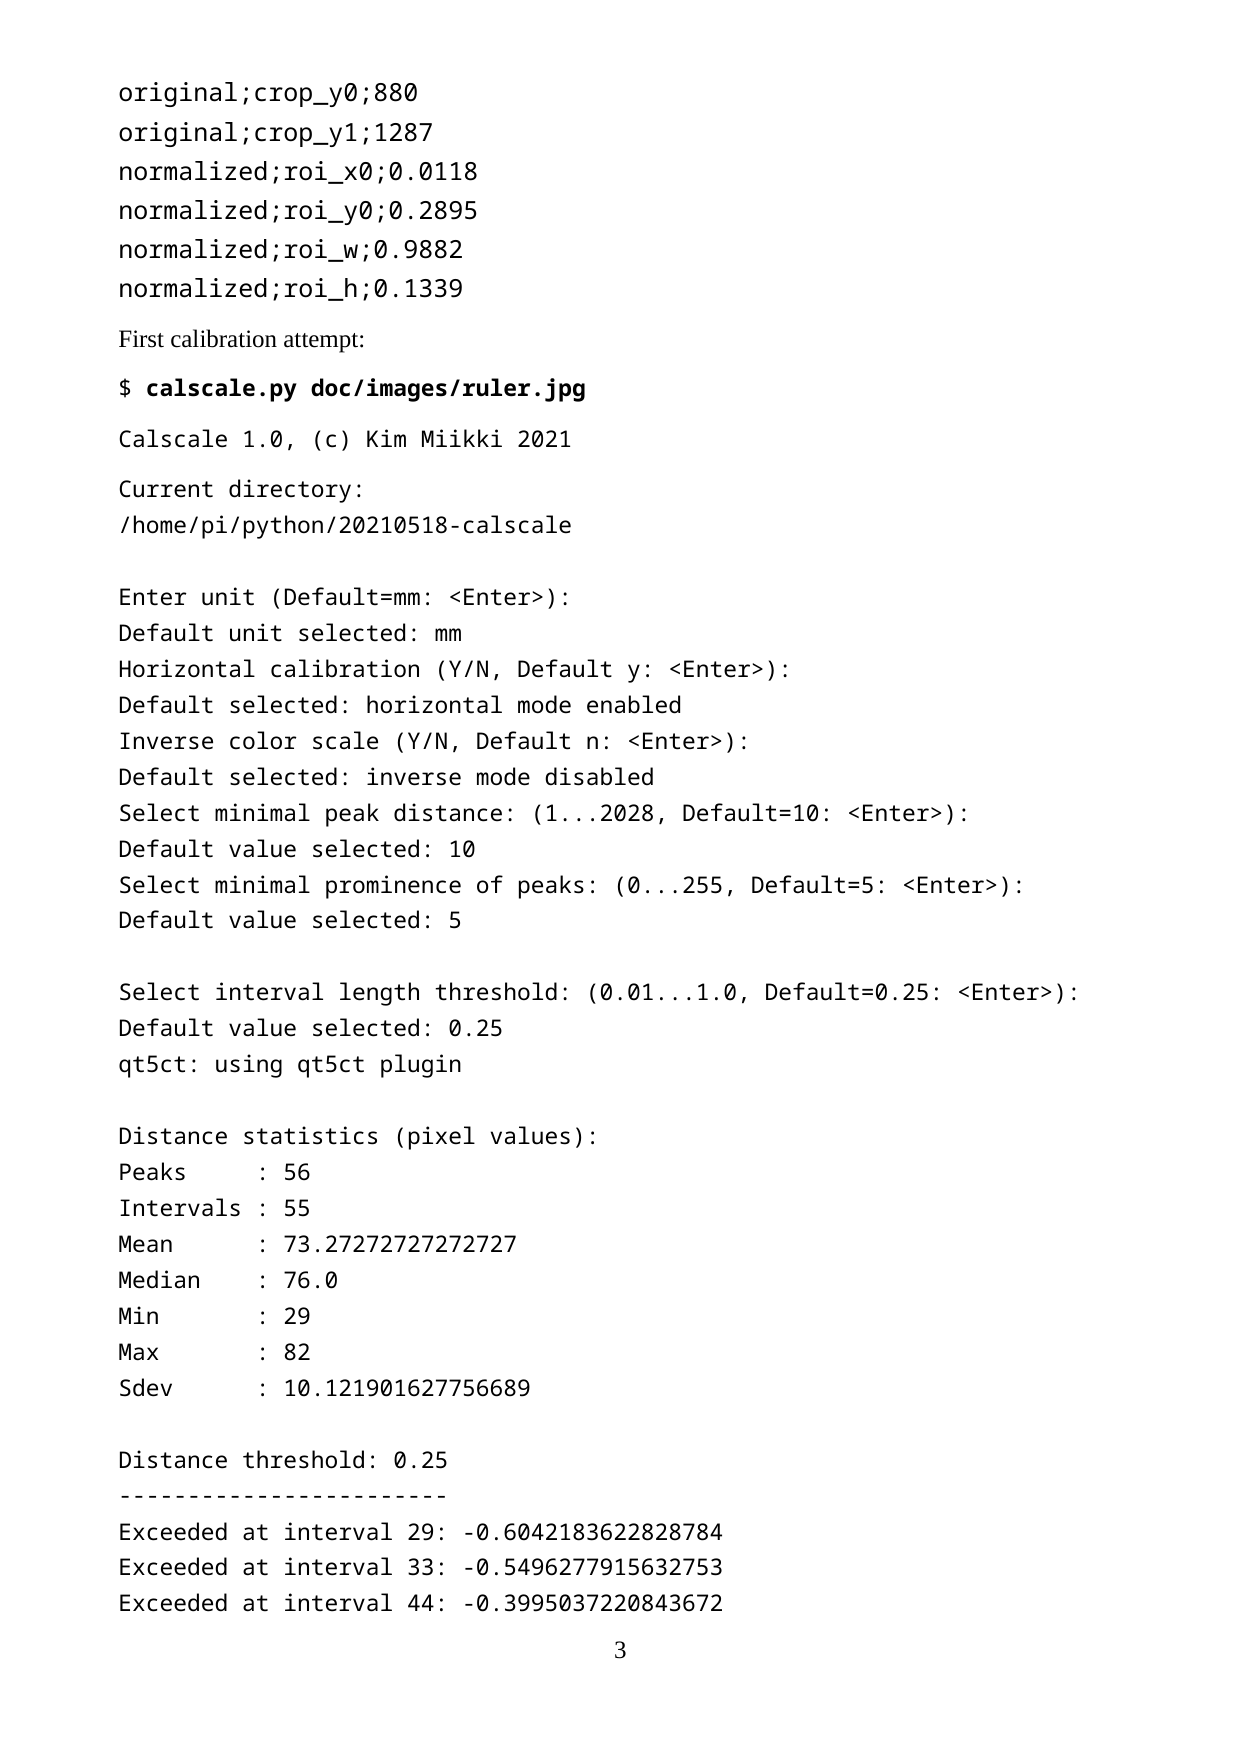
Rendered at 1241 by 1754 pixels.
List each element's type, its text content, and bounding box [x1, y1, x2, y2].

text original;crop_y0;880 original;crop_y1;1287 normalized;roi_x0;0.0118 normalized;roi_y0;0.2895 normalized;roi_w;0.9882 normalized;roi_h;0.1339 [118, 75, 1122, 305]
text Calscale 1.0, (c) Kim Miikki 2021 [118, 423, 1122, 454]
text Current directory: /home/pi/python/20210518-calscale Enter unit (Default=mm: <Enter>): Default unit selected: mm Horizontal calibration (Y/N, Default y: <Enter>): Default selected: horizontal mode enabled Inverse color scale (Y/N, Default n: <Enter>): Default selected: inverse mode disabled Select minimal peak distance: (1...2028, Default=10: <Enter>): Default value selected: 10 Select minimal prominence of peaks: (0...255, Default=5: <Enter>): Default value selected: 5 Select interval length threshold: (0.01...1.0, Default=0.25: <Enter>): Default value selected: 0.25 qt5ct: using qt5ct plugin Distance statistics (pixel values): Peaks : 56 Intervals : 55 Mean : 73.27272727272727 Median : 76.0 Min : 29 Max : 82 Sdev : 10.121901627756689 Distance threshold: 0.25 ------------------------ Exceeded at interval 29: -0.6042183622828784 Exceeded at interval 33: -0.5496277915632753 Exceeded at interval 44: -0.3995037220843672 [118, 473, 1122, 1618]
text $ calscale.py doc/images/ruler.jpg [118, 372, 1122, 403]
text First calibration attempt: [118, 324, 1122, 353]
